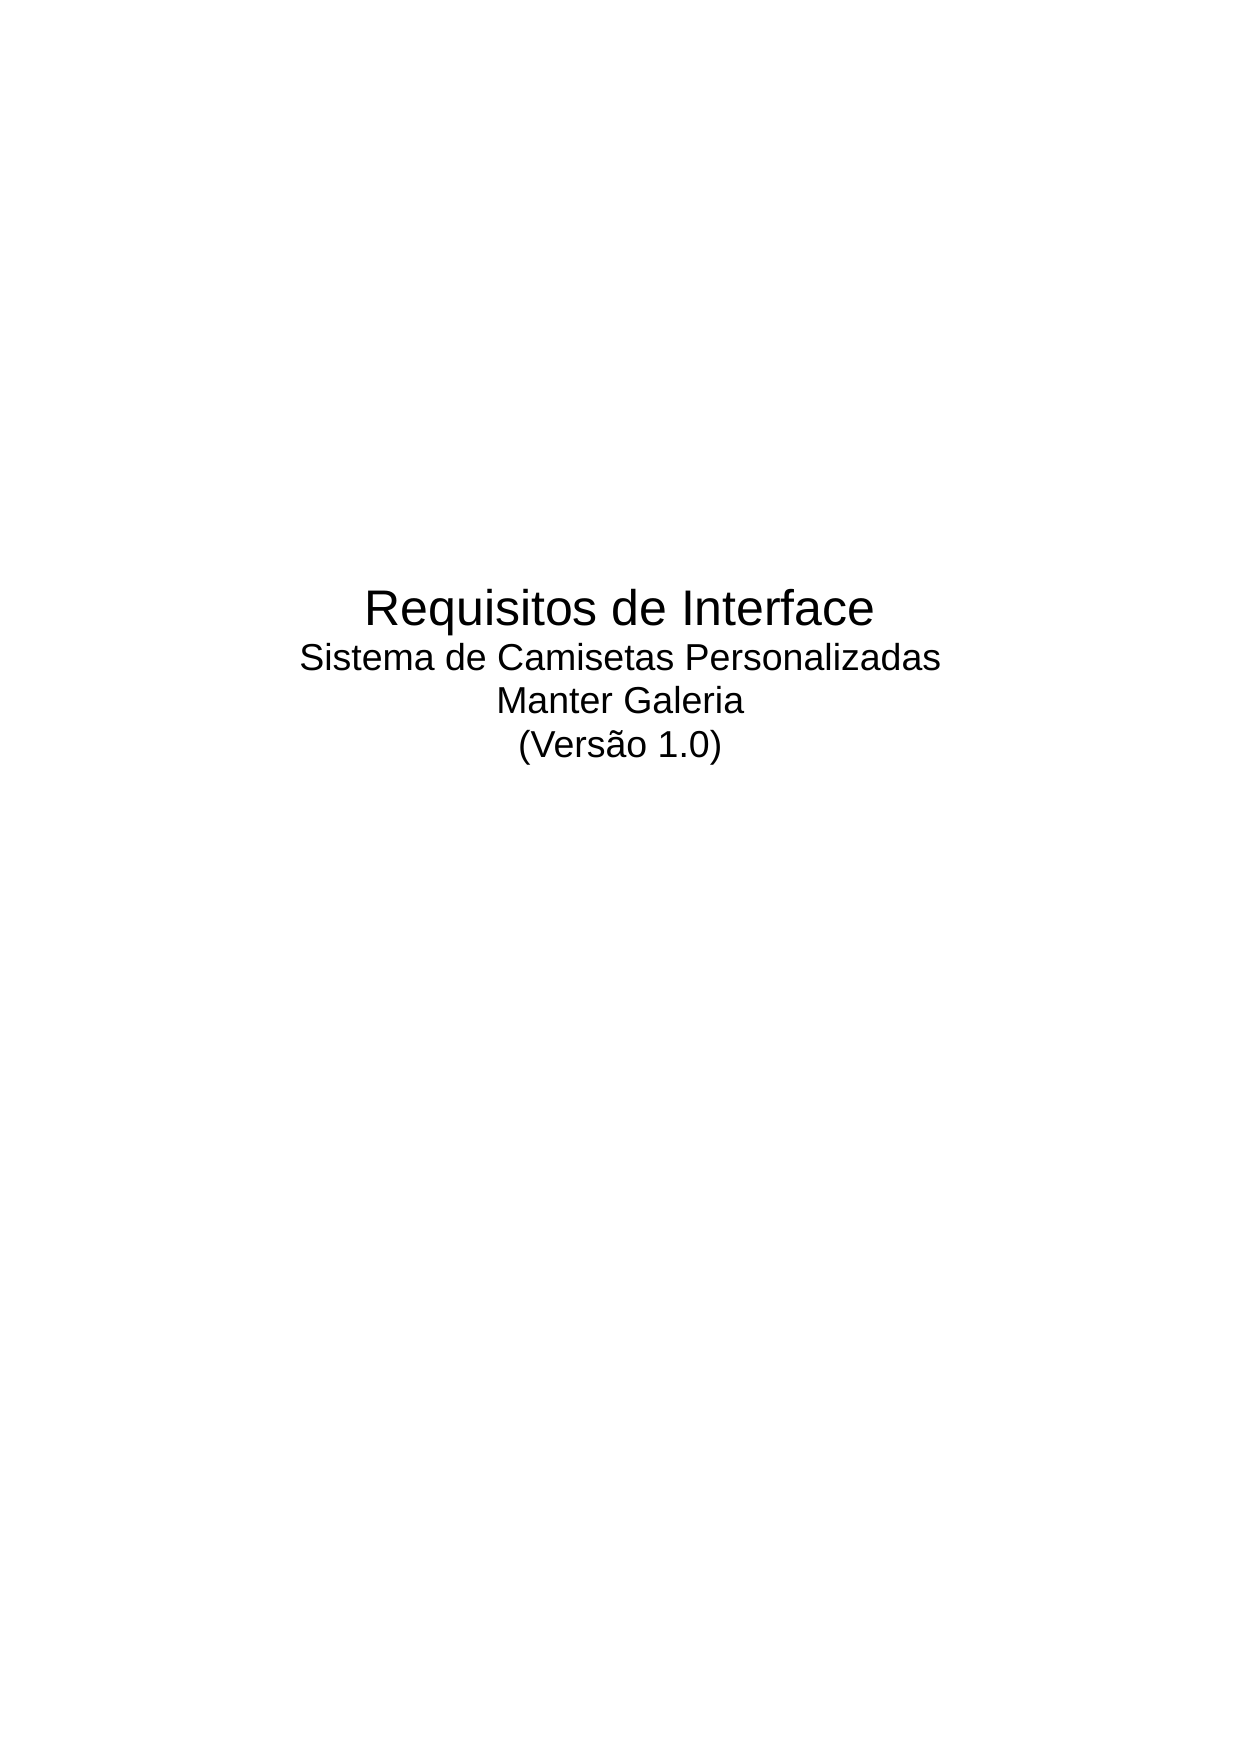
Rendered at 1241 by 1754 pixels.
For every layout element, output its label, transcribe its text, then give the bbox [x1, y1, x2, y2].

text (Versão 1.0) [118, 722, 1122, 765]
text Requisitos de Interface [118, 578, 1122, 636]
text Sistema de Camisetas Personalizadas [118, 636, 1122, 679]
text Manter Galeria [118, 679, 1122, 722]
